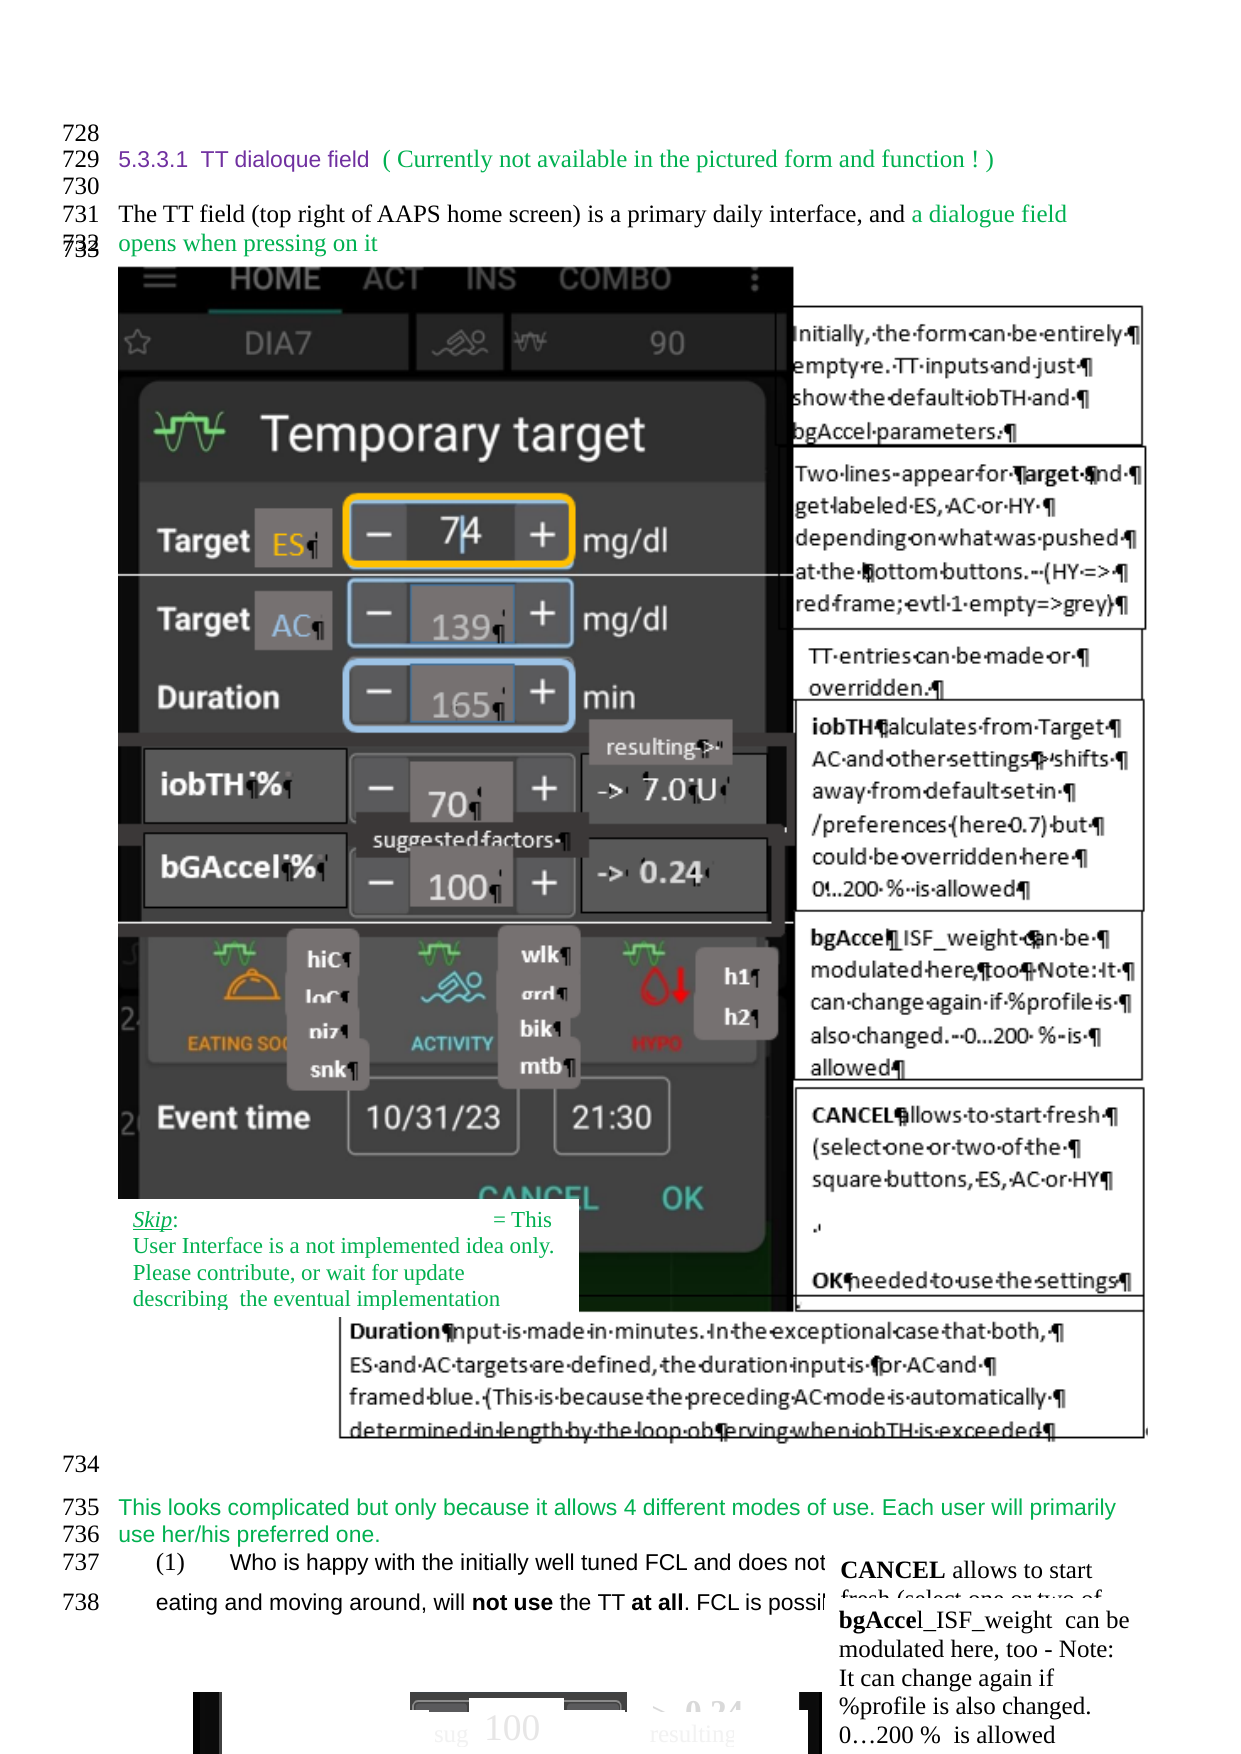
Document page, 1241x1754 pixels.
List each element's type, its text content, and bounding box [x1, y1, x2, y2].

text resulting-> [649, 1719, 734, 1746]
text Skip: = This User Interface is a not implemented idea only. [133, 1206, 564, 1259]
text mtb [568, 1718, 610, 1746]
text This looks complicated but only because it allows 4 different modes of use. Each user will primarily use her/his preferred one. [178, 1548, 1147, 1754]
list Who is happy with the initially well tuned FCL and does not have huge variations in daily eating and moving around, will not use the TT at all. FCL is possible without an intervention via the TT button in your cockpit. Actually 4 of 8 modes (GGG …YYY permutations, list see section 5.4.1) are not making use of TT. [156, 1547, 1122, 1615]
text snk [372, 1718, 414, 1746]
text -> 0.24 [642, 1693, 784, 1712]
text bGAccel % [237, 1693, 395, 1746]
text [118, 1199, 579, 1317]
text Please contribute, or wait for update describing the eventual implementation [133, 1259, 564, 1310]
text 100 [484, 1705, 549, 1746]
text This looks complicated but only because it allows 4 different modes of use. Each user will primarily use her/his preferred one. [118, 1494, 1122, 1547]
text suggested factors [434, 1719, 469, 1746]
text bgAccel_ISF_weight can be modulated here, too - Note: It can change again if %profile is also changed. 0…200 % is allowed [839, 1605, 1131, 1746]
text h2 [749, 1718, 793, 1746]
text CANCEL allows to start fresh (select one or two of the square buttons, ES, AC or HY [840, 1555, 1132, 1598]
text 5.3.3.1 TT dialoque field ( Currently not available in the pictured form and function ! ) [118, 144, 1122, 173]
text The TT field (top right of AAPS home screen) is a primary daily interface, and a dialogue field opens when pressing on it [118, 199, 1122, 257]
